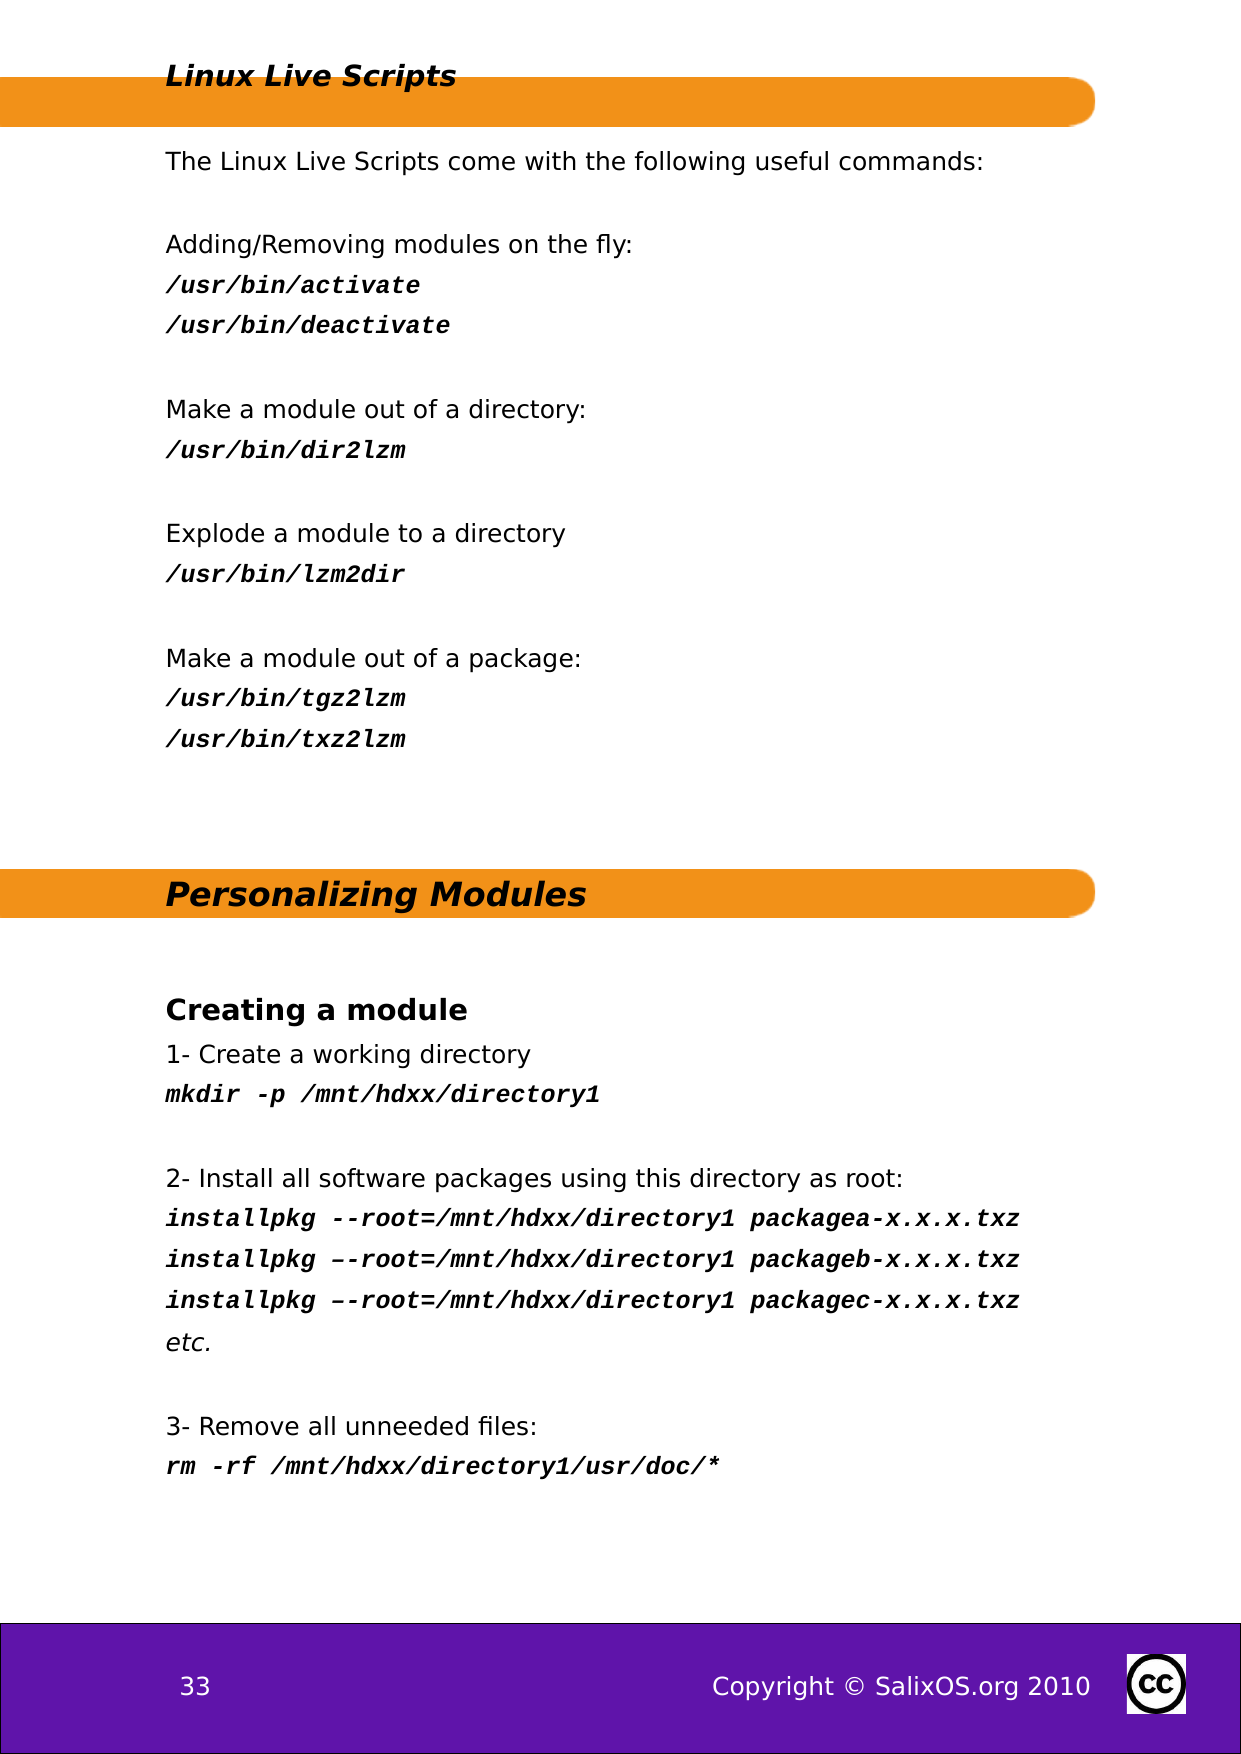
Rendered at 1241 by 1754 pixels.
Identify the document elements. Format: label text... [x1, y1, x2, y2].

text 1- Create a working directory [165, 1040, 1104, 1069]
text Make a module out of a directory: [165, 396, 1104, 425]
text Adding/Removing modules on the fly: [165, 231, 1104, 260]
text installpkg –-root=/mnt/hdxx/directory1 packagec-x.x.x.txz [165, 1287, 1104, 1316]
picture [1126, 1654, 1186, 1714]
text Explode a module to a directory [165, 520, 1104, 549]
text /usr/bin/lzm2dir [165, 561, 1104, 590]
picture [0, 77, 1096, 127]
text 3- Remove all unneeded files: [165, 1412, 1104, 1441]
text 2- Install all software packages using this directory as root: [165, 1164, 1104, 1193]
text /usr/bin/tgz2lzm [165, 686, 1104, 714]
text installpkg –-root=/mnt/hdxx/directory1 packageb-x.x.x.txz [165, 1247, 1104, 1275]
picture [0, 869, 1096, 918]
picture [411, 77, 418, 83]
text rm -rf /mnt/hdxx/directory1/usr/doc/* [165, 1453, 1104, 1482]
text /usr/bin/txz2lzm [165, 726, 1104, 755]
text /usr/bin/activate [165, 272, 1104, 301]
text mkdir -p /mnt/hdxx/directory1 [165, 1082, 1104, 1110]
text Make a module out of a package: [165, 644, 1104, 673]
text /usr/bin/deactivate [165, 313, 1104, 341]
subtitle Creating a module [165, 993, 1104, 1027]
text /usr/bin/dir2lzm [165, 437, 1104, 466]
subtitle Linux Live Scripts [165, 59, 1104, 93]
text The Linux Live Scripts come with the following useful commands: [165, 147, 1104, 176]
text installpkg --root=/mnt/hdxx/directory1 packagea-x.x.x.txz [165, 1206, 1104, 1234]
text etc. [165, 1328, 1104, 1357]
